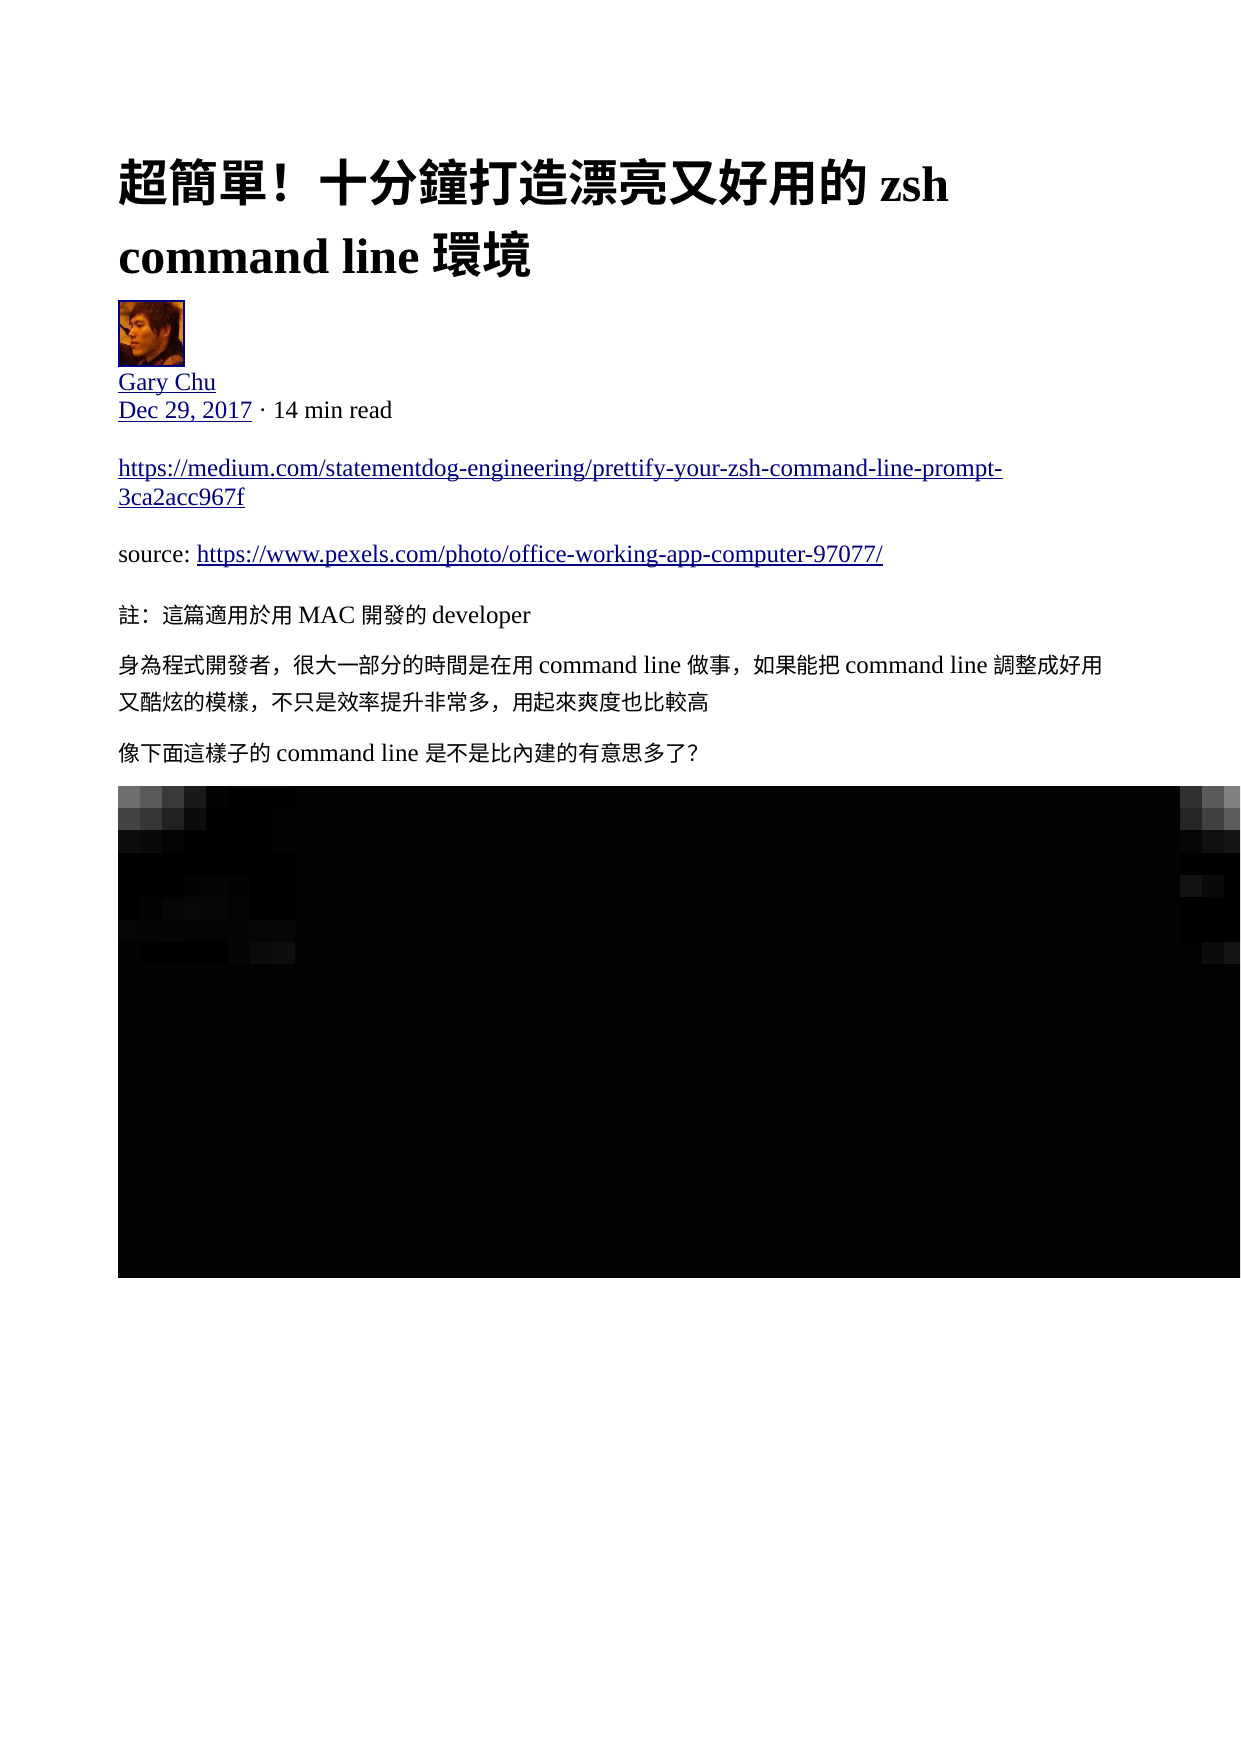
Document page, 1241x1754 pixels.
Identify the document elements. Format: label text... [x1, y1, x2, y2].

subtitle 超簡單！十分鐘打造漂亮又好用的 zsh command line 環境 [118, 143, 1122, 288]
text 身為程式開發者，很大一部分的時間是在用 command line 做事，如果能把 command line 調整成好用又酷炫的模樣，不只是效率提升非常多，用起來爽度也比較高 [118, 648, 1122, 717]
text 像下面這樣子的 command line 是不是比內建的有意思多了？ [118, 736, 1122, 767]
text Dec 29, 2017 · 14 min read [118, 396, 1122, 424]
text https://medium.com/statementdog-engineering/prettify-your-zsh-command-line-prompt-3ca2acc967f [118, 453, 1122, 511]
picture [120, 302, 183, 365]
text Gary Chu [118, 367, 1122, 396]
picture [118, 786, 1241, 1278]
text source: https://www.pexels.com/photo/office-working-app-computer-97077/ [118, 539, 1122, 568]
text 註：這篇適用於用 MAC 開發的 developer [118, 598, 1122, 629]
